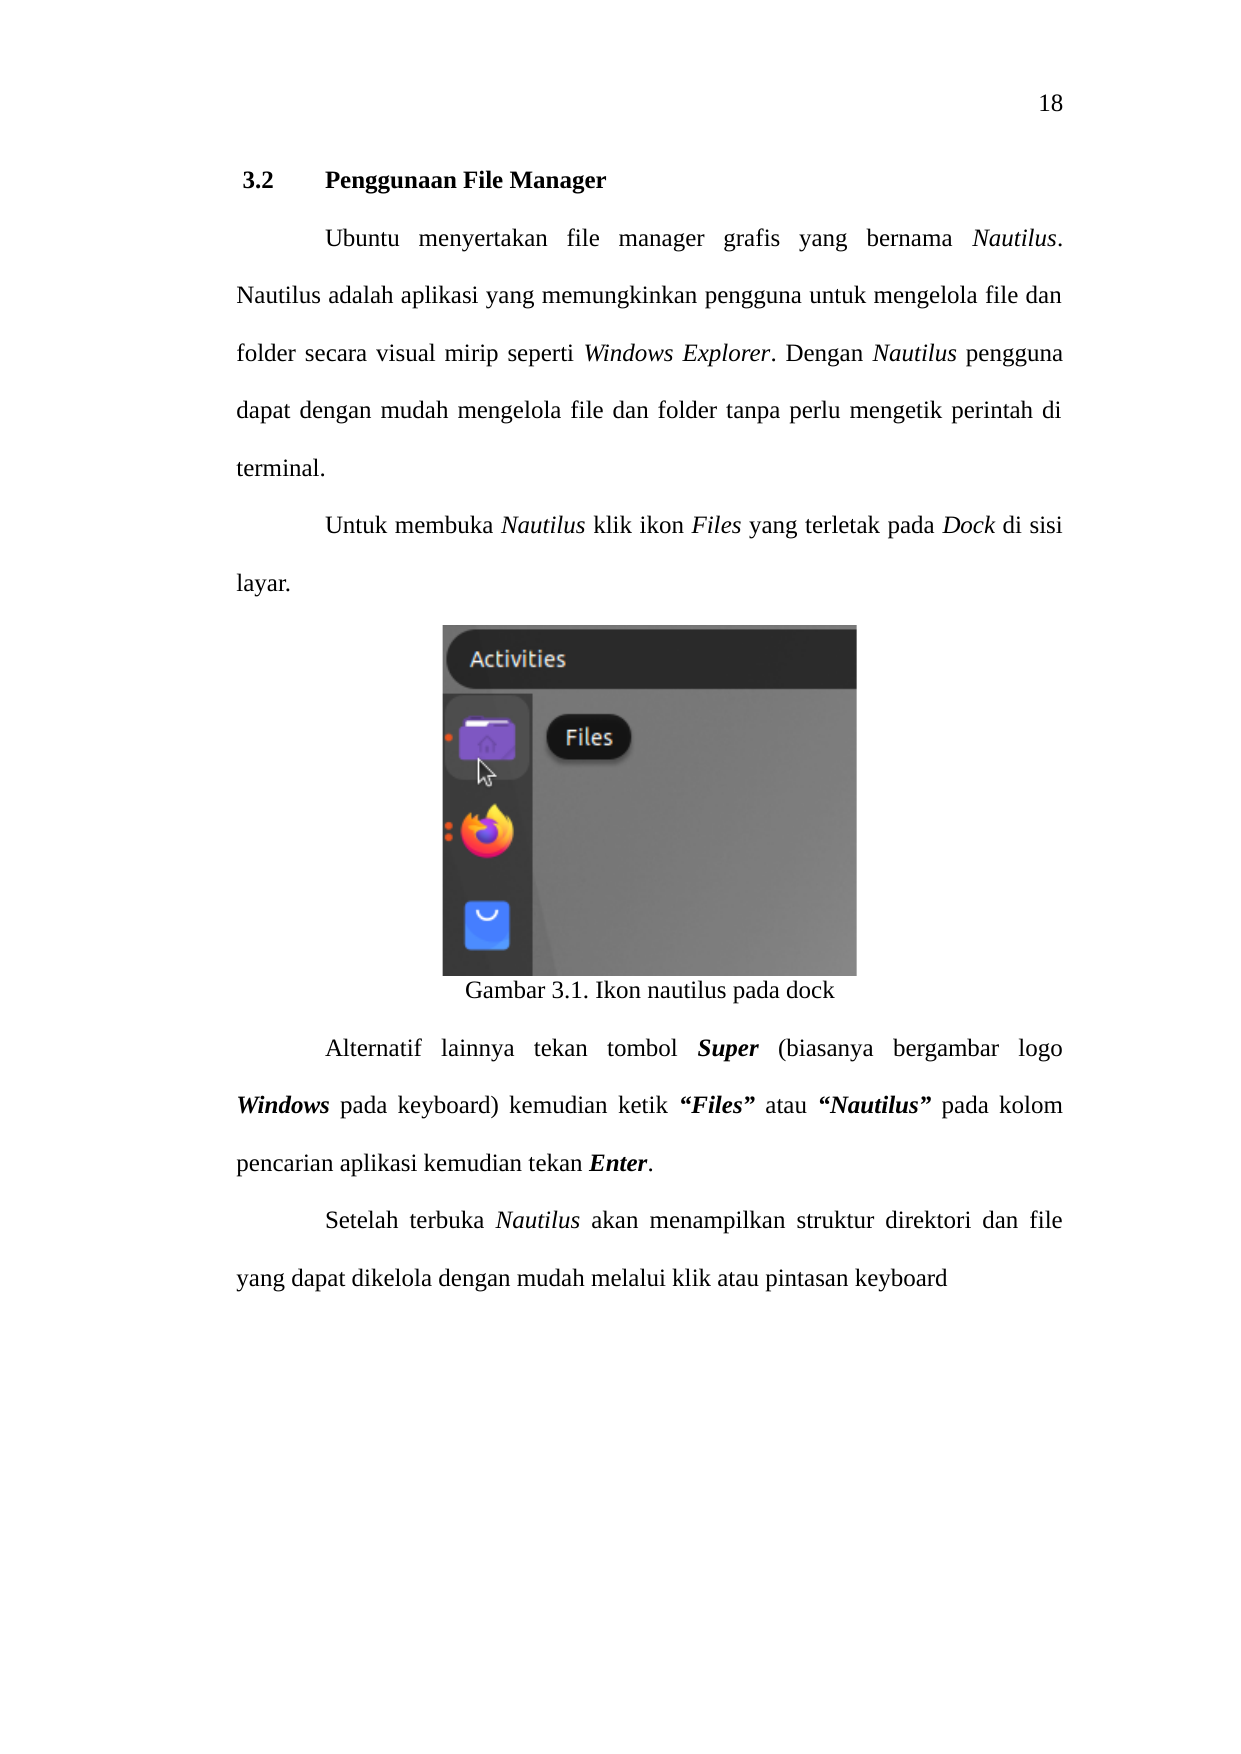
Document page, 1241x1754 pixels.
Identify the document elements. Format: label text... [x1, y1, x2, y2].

subtitle Penggunaan File Manager [236, 165, 1063, 194]
text Setelah terbuka Nautilus akan menampilkan struktur direktori dan file yang dapat dikelola dengan mudah melalui klik atau pintasan keyboard [236, 1205, 1063, 1292]
picture [442, 625, 857, 976]
text Alternatif lainnya tekan tombol Super (biasanya bergambar logo Windows pada keyboard) kemudian ketik “Files” atau “Nautilus” pada kolom pencarian aplikasi kemudian tekan Enter. [236, 1033, 1063, 1177]
text Ubuntu menyertakan file manager grafis yang bernama Nautilus. Nautilus adalah aplikasi yang memungkinkan pengguna untuk mengelola file dan folder secara visual mirip seperti Windows Explorer. Dengan Nautilus pengguna dapat dengan mudah mengelola file dan folder tanpa perlu mengetik perintah di terminal. [236, 223, 1063, 482]
text Untuk membuka Nautilus klik ikon Files yang terletak pada Dock di sisi layar. [236, 510, 1063, 597]
text Gambar 3.1. Ikon nautilus pada dock [443, 976, 857, 1004]
